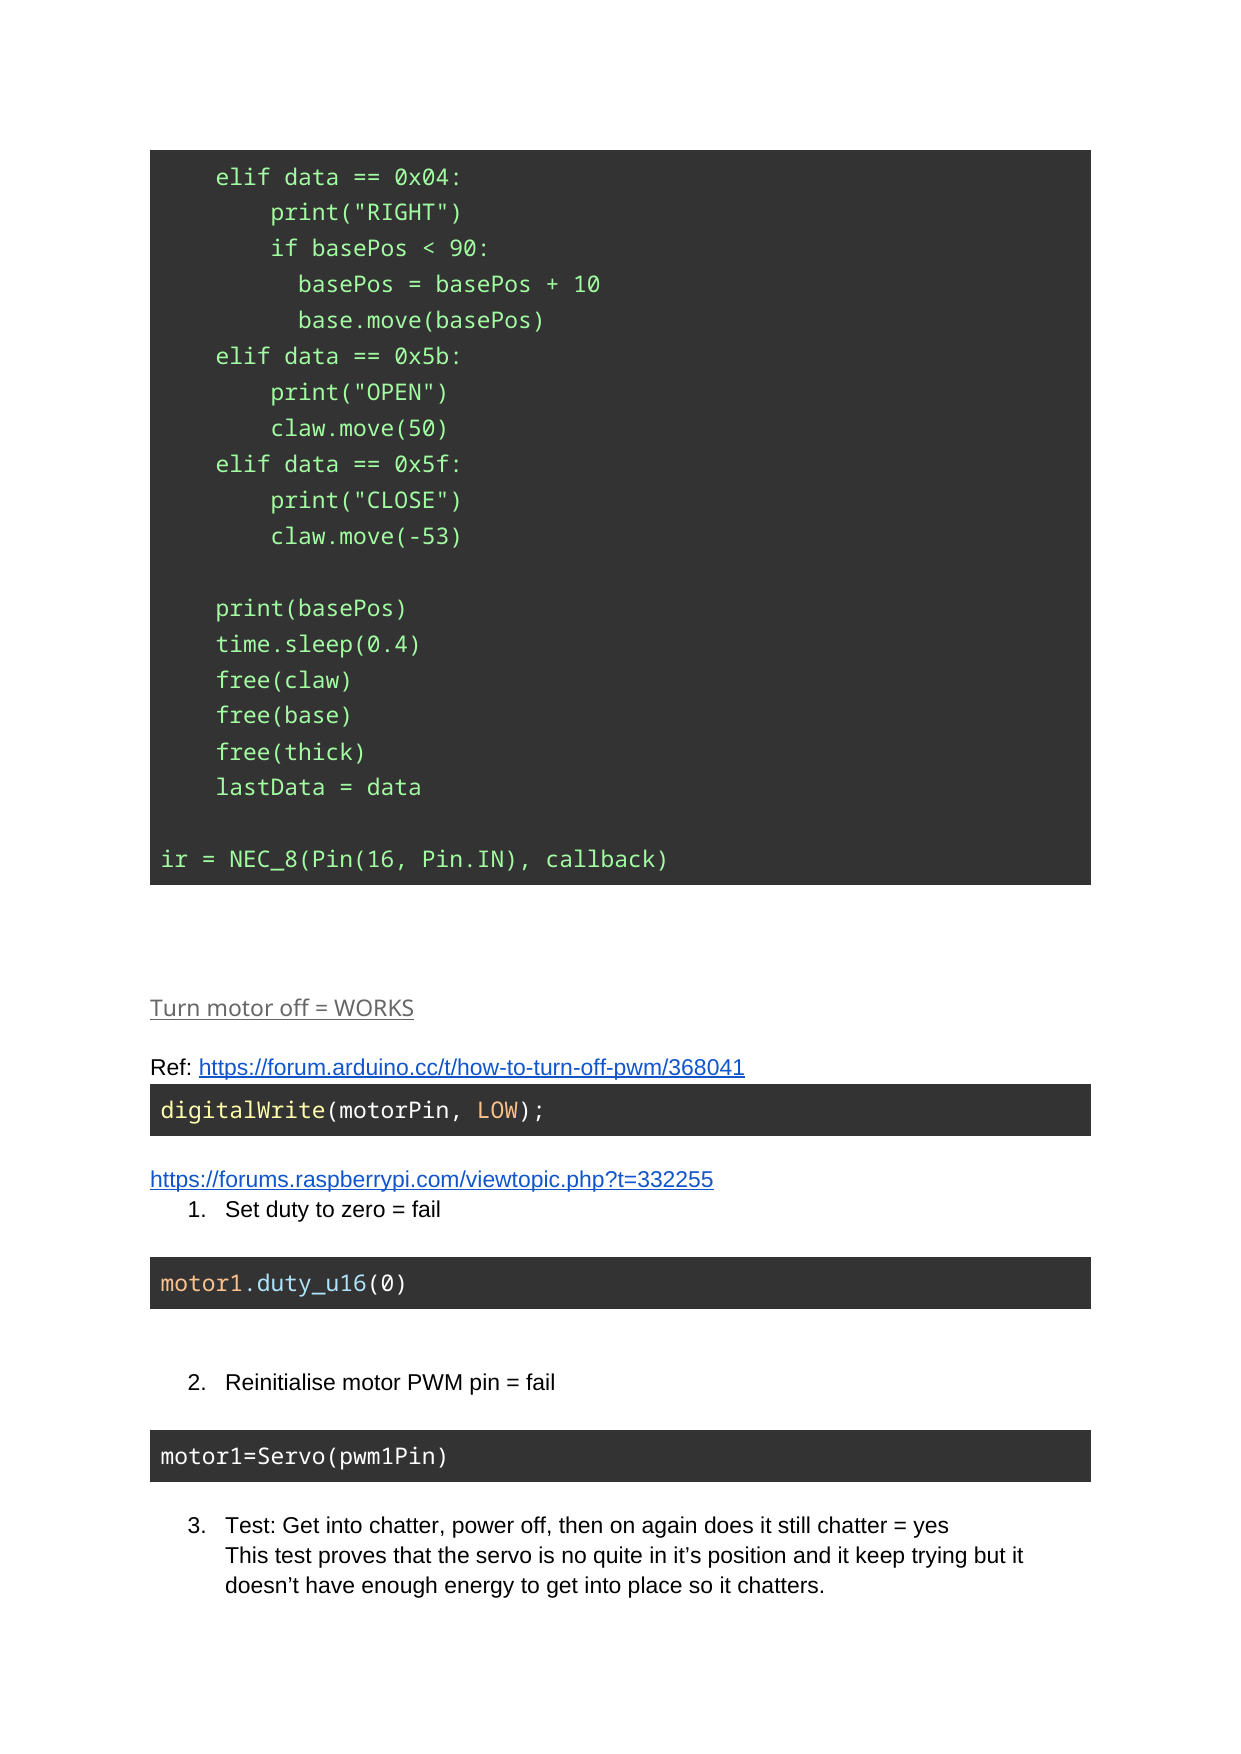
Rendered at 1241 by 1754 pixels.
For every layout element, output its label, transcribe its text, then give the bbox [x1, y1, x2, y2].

subtitle Turn motor off = WORKS [150, 992, 1090, 1023]
list Set duty to zero = fail [187, 1196, 1090, 1253]
list Reinitialise motor PWM pin = fail [187, 1369, 1090, 1396]
table_header digitalWrite(motorPin, LOW); [150, 1084, 1091, 1136]
table_header motor1.duty_u16(0) [150, 1257, 1091, 1309]
table_header elif data == 0x04: print("RIGHT") if basePos < 90: basePos = basePos + 10 base.move(basePos) elif data == 0x5b: print("OPEN") claw.move(50) elif data == 0x5f: print("CLOSE") claw.move(-53) print(basePos) time.sleep(0.4) free(claw) free(base) free(thick) lastData = data ir = NEC_8(Pin(16, Pin.IN), callback) [150, 150, 1091, 885]
text https://forums.raspberrypi.com/viewtopic.php?t=332255 [150, 1166, 1090, 1192]
list Test: Get into chatter, power off, then on again does it still chatter = yes This test proves that the servo is no quite in it’s position and it keep trying but it doesn’t have enough energy to get into place so it chatters. [187, 1512, 1090, 1599]
text Ref: https://forum.arduino.cc/t/how-to-turn-off-pwm/368041 [150, 1054, 1090, 1080]
table_header motor1=Servo(pwm1Pin) [150, 1430, 1091, 1482]
